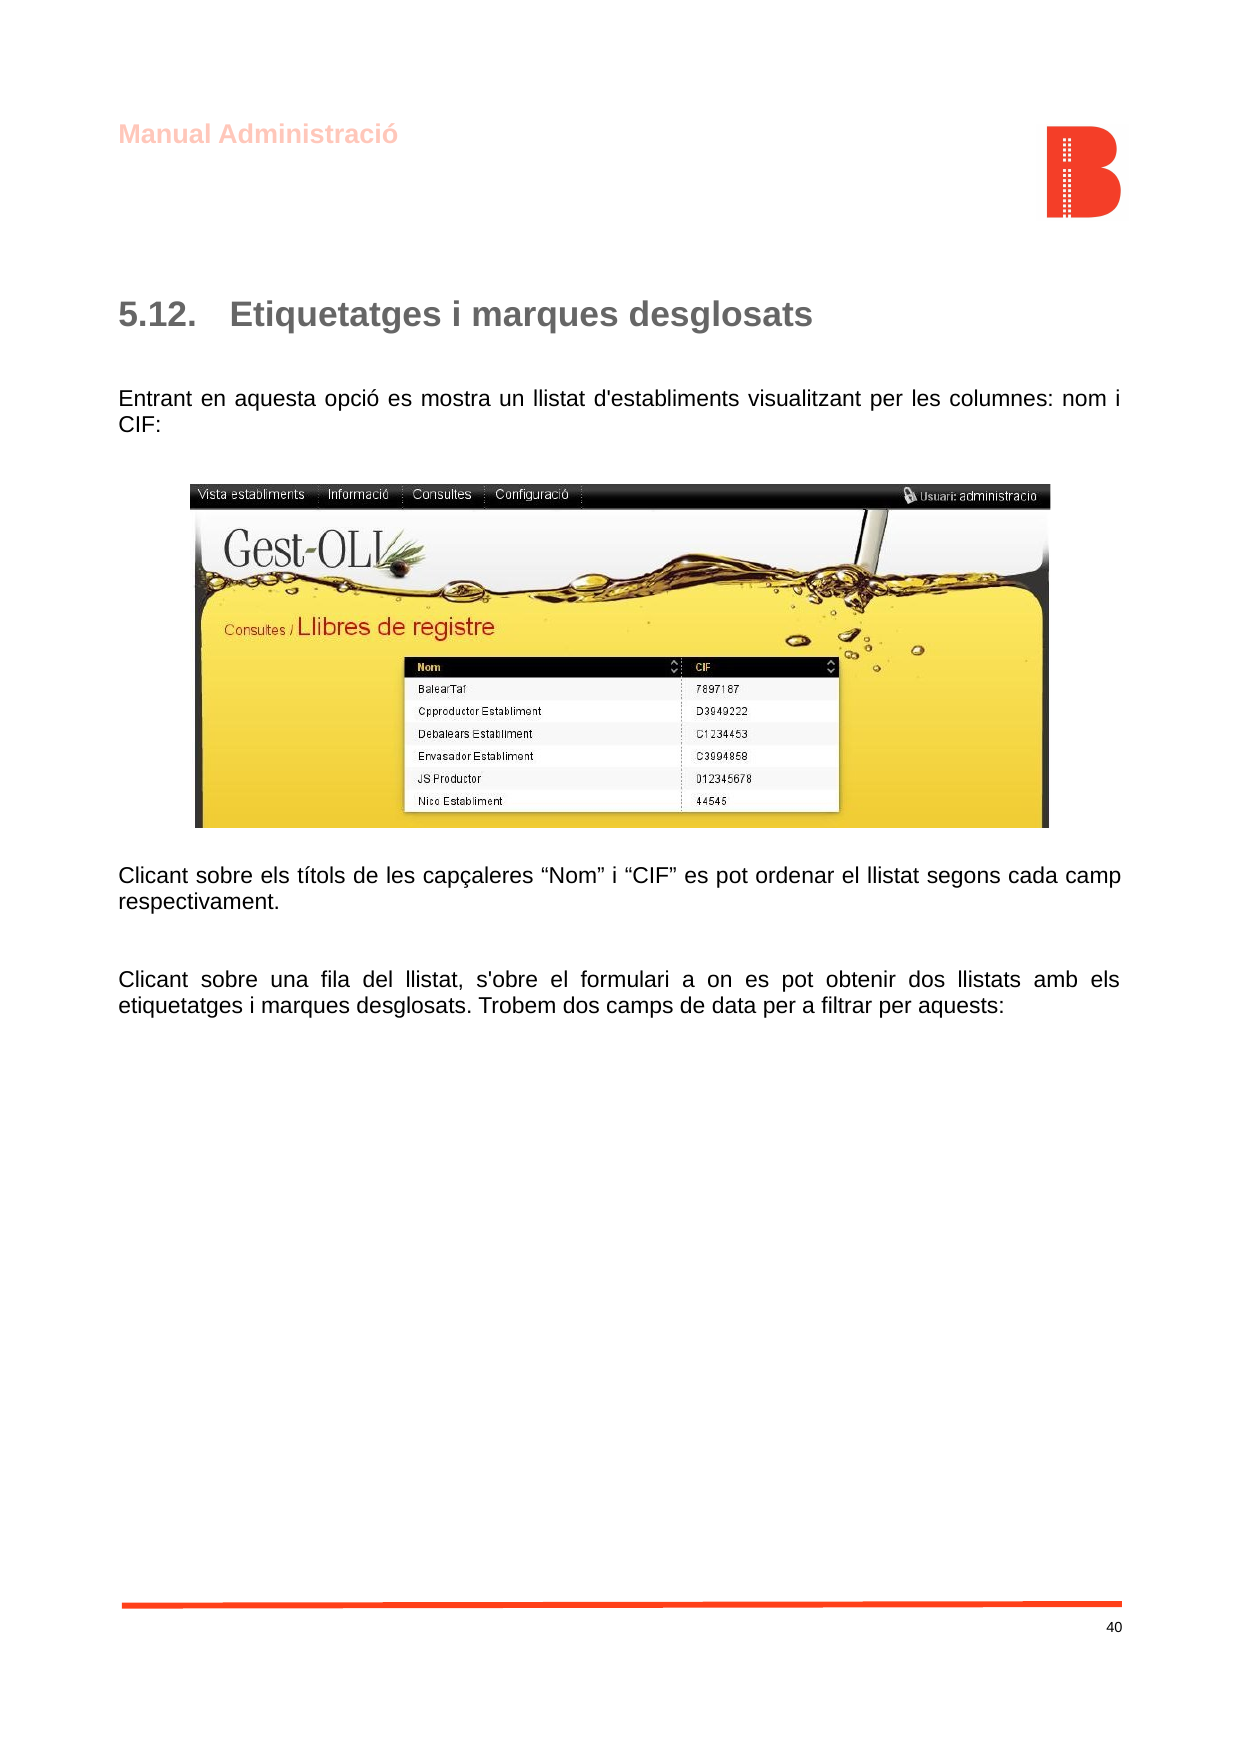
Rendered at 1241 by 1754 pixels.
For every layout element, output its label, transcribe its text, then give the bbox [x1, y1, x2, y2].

picture [1036, 124, 1130, 221]
subtitle Etiquetatges i marques desglosats [118, 293, 1122, 333]
text Clicant sobre una fila del llistat, s'obre el formulari a on es pot obtenir dos llistats amb els etiquetatges i marques desglosats. Trobem dos camps de data per a filtrar per aquests: [118, 966, 1122, 1018]
text Entrant en aquesta opció es mostra un llistat d'establiments visualitzant per les columnes: nom i CIF: [118, 385, 1122, 437]
text Clicant sobre els títols de les capçaleres “Nom” i “CIF” es pot ordenar el llistat segons cada camp respectivament. [118, 862, 1122, 914]
picture [190, 484, 1051, 828]
